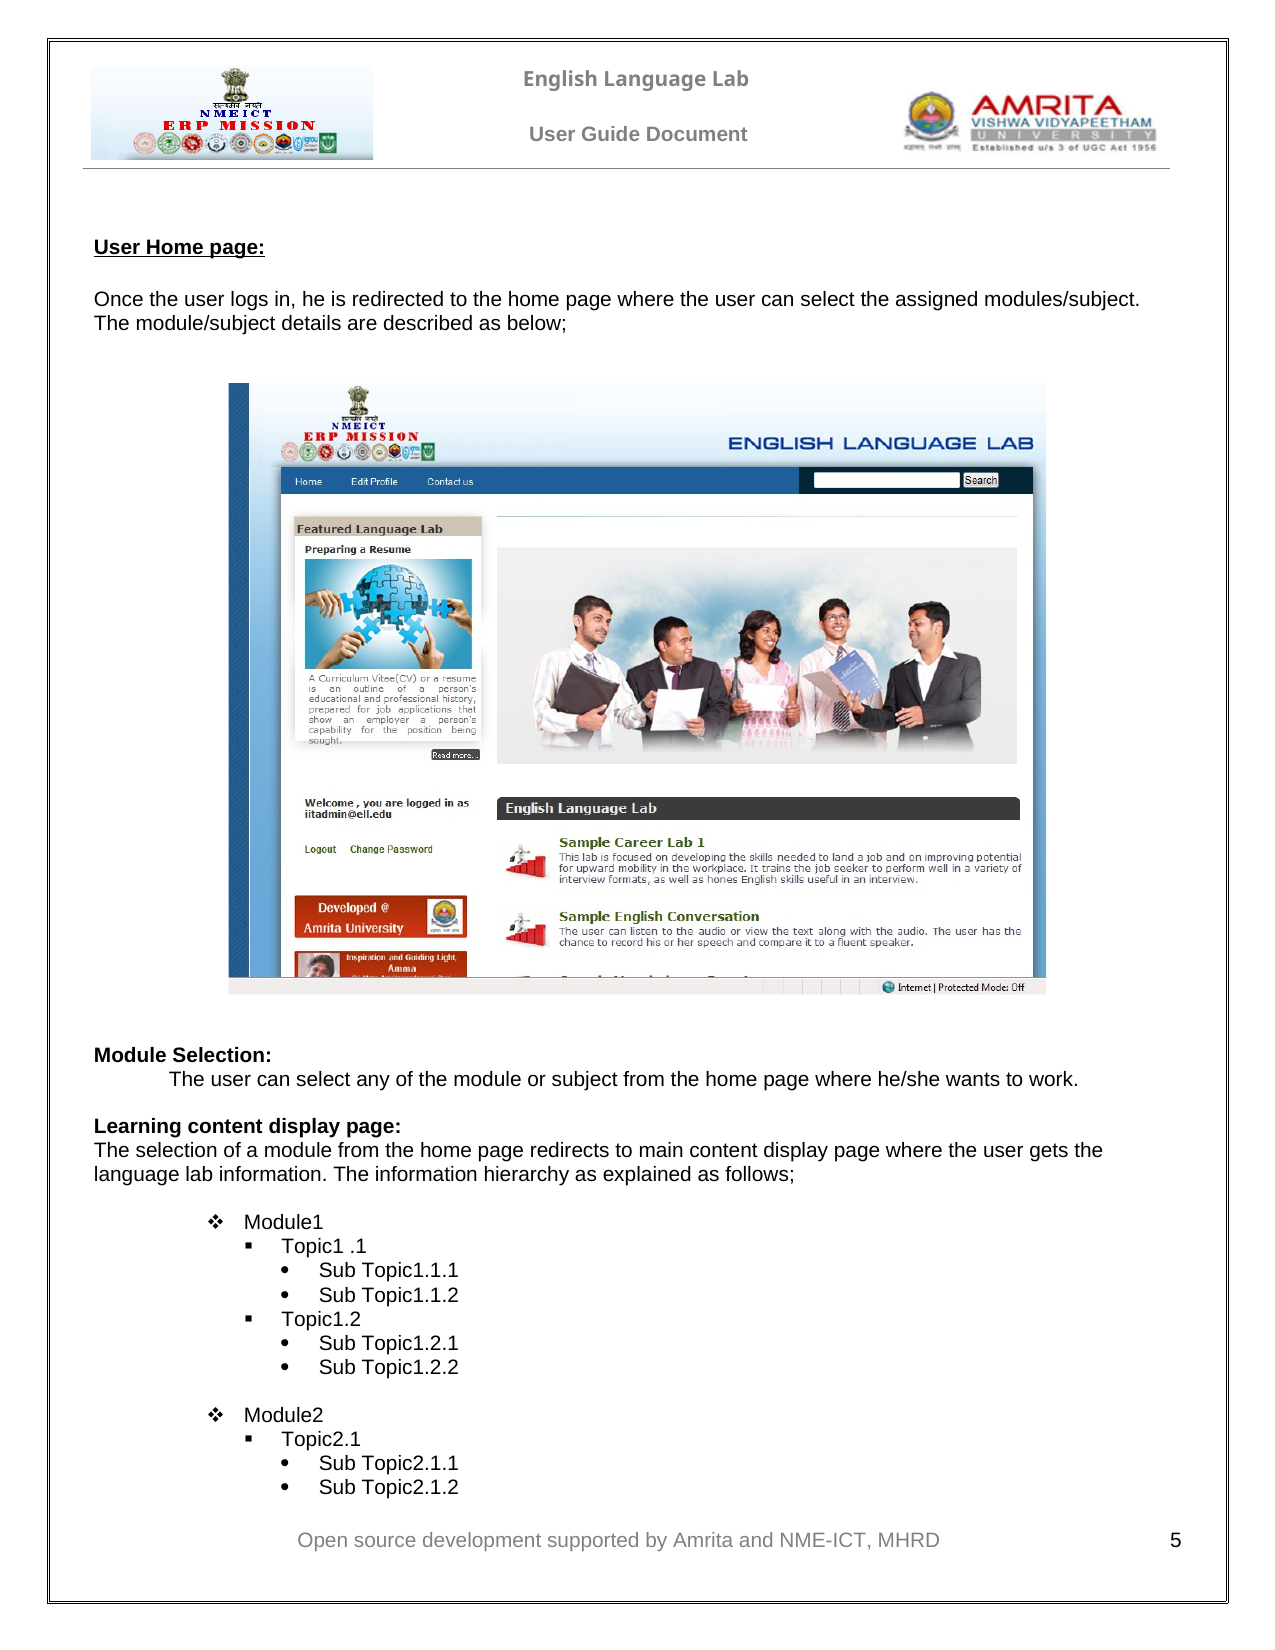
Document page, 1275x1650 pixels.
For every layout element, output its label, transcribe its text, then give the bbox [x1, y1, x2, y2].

text Learning content display page: [94, 1114, 1181, 1138]
list Topic1 .1 [244, 1234, 1181, 1258]
list Topic2.1 [244, 1427, 1181, 1451]
list Sub Topic1.2.2 [281, 1354, 1181, 1379]
text Module Selection: [94, 1042, 1181, 1066]
picture [228, 383, 1047, 995]
list Sub Topic1.1.1 [281, 1258, 1181, 1282]
list Topic1.2 [244, 1306, 1181, 1331]
text The user can select any of the module or subject from the home page where he/she wants to work. [94, 1066, 1181, 1090]
list Sub Topic2.1.1 [281, 1451, 1181, 1475]
picture [90, 65, 374, 160]
list Sub Topic2.1.2 [281, 1475, 1181, 1499]
text Once the user logs in, he is redirected to the home page where the user can select the assigned modules/subject. The module/subject details are described as below; [94, 287, 1181, 335]
list Module1 [206, 1210, 1181, 1234]
list Sub Topic1.1.2 [281, 1282, 1181, 1306]
text User Home page: [94, 234, 1181, 258]
list Module2 [206, 1403, 1181, 1427]
picture [897, 87, 1165, 160]
list Sub Topic1.2.1 [281, 1331, 1181, 1354]
text The selection of a module from the home page redirects to main content display page where the user gets the language lab information. The information hierarchy as explained as follows; [94, 1138, 1181, 1186]
